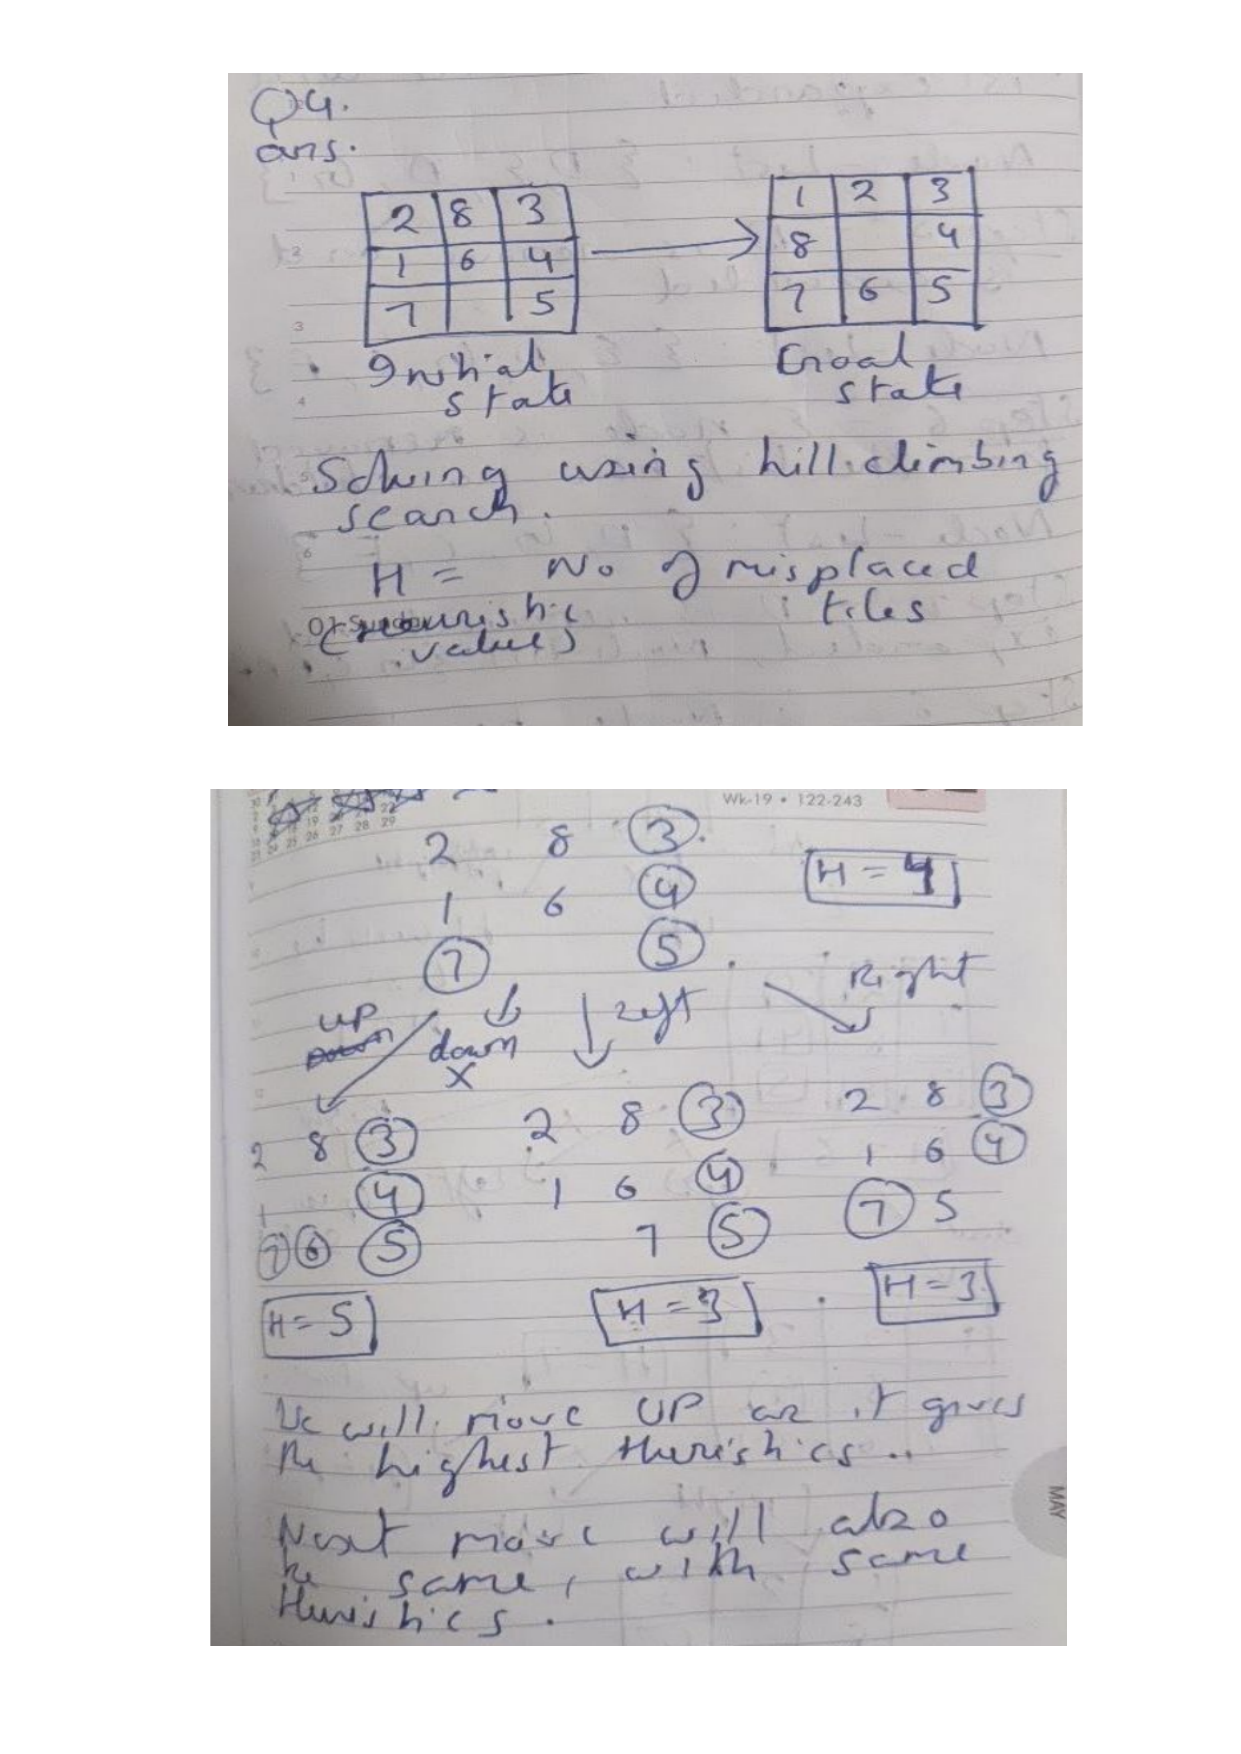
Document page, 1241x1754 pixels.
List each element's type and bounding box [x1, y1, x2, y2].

picture [210, 789, 1067, 1646]
picture [228, 73, 1083, 726]
